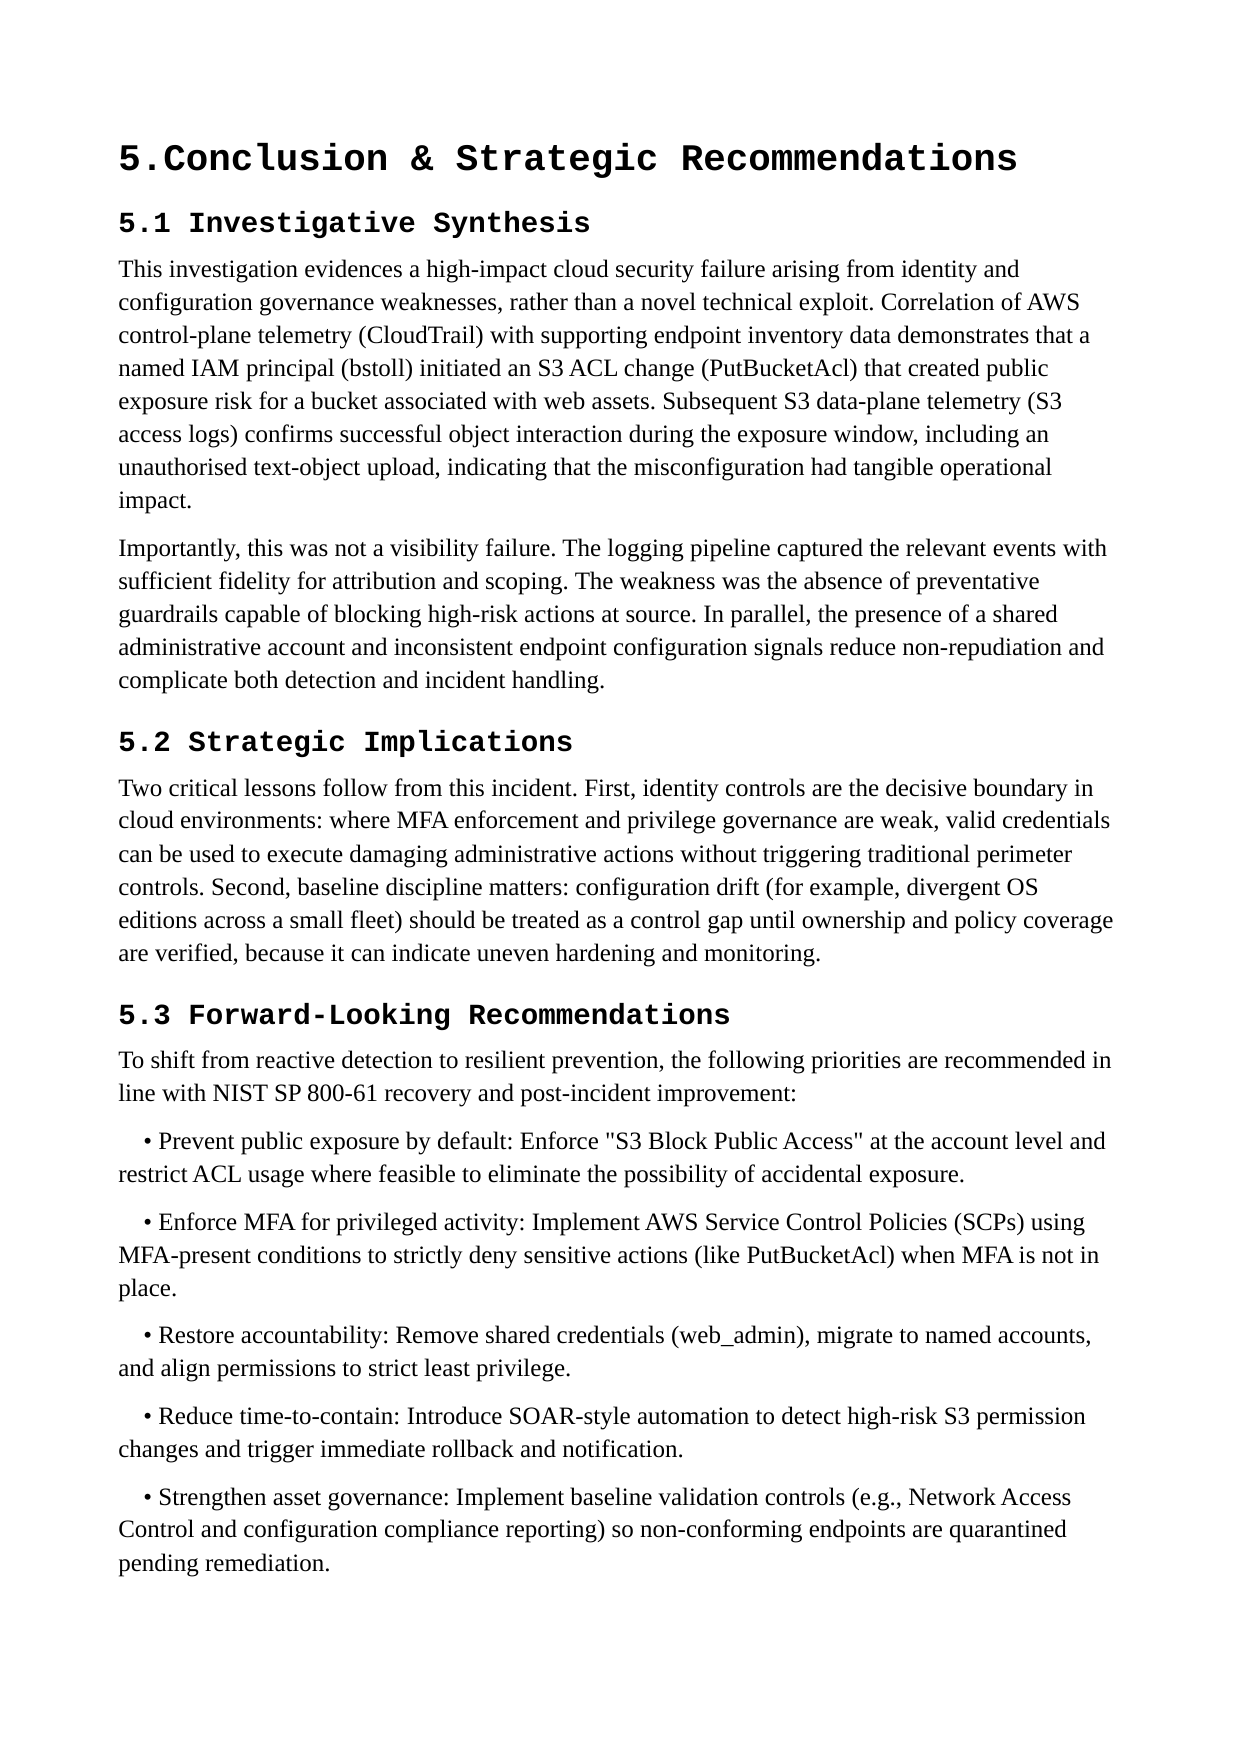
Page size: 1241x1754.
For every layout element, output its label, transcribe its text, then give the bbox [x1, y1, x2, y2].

text Two critical lessons follow from this incident. First, identity controls are the decisive boundary in cloud environments: where MFA enforcement and privilege governance are weak, valid credentials can be used to execute damaging administrative actions without triggering traditional perimeter controls. Second, baseline discipline matters: configuration drift (for example, divergent OS editions across a small fleet) should be treated as a control gap until ownership and policy coverage are verified, because it can indicate uneven hardening and monitoring. [118, 773, 1122, 966]
subtitle 5.3 Forward-Looking Recommendations [118, 1000, 1122, 1033]
subtitle 5.1 Investigative Synthesis [118, 208, 1122, 242]
text • Prevent public exposure by default: Enforce "S3 Block Public Access" at the account level and restrict ACL usage where feasible to eliminate the possibility of accidental exposure. [118, 1126, 1122, 1188]
subtitle 5.2 Strategic Implications [118, 727, 1122, 760]
text Importantly, this was not a visibility failure. The logging pipeline captured the relevant events with sufficient fidelity for attribution and scoping. The weakness was the absence of preventative guardrails capable of blocking high-risk actions at source. In parallel, the presence of a shared administrative account and inconsistent endpoint configuration signals reduce non-repudiation and complicate both detection and incident handling. [118, 533, 1122, 694]
text • Reduce time-to-contain: Introduce SOAR-style automation to detect high-risk S3 permission changes and trigger immediate rollback and notification. [118, 1401, 1122, 1463]
text • Strengthen asset governance: Implement baseline validation controls (e.g., Network Access Control and configuration compliance reporting) so non-conforming endpoints are quarantined pending remediation. [118, 1482, 1122, 1576]
subtitle 5.Conclusion & Strategic Recommendations [118, 139, 1122, 181]
text • Enforce MFA for privileged activity: Implement AWS Service Control Policies (SCPs) using MFA-present conditions to strictly deny sensitive actions (like PutBucketAcl) when MFA is not in place. [118, 1207, 1122, 1301]
text This investigation evidences a high-impact cloud security failure arising from identity and configuration governance weaknesses, rather than a novel technical exploit. Correlation of AWS control-plane telemetry (CloudTrail) with supporting endpoint inventory data demonstrates that a named IAM principal (bstoll) initiated an S3 ACL change (PutBucketAcl) that created public exposure risk for a bucket associated with web assets. Subsequent S3 data-plane telemetry (S3 access logs) confirms successful object interaction during the exposure window, including an unauthorised text-object upload, indicating that the misconfiguration had tangible operational impact. [118, 254, 1122, 514]
text • Restore accountability: Remove shared credentials (web_admin), migrate to named accounts, and align permissions to strict least privilege. [118, 1320, 1122, 1382]
text To shift from reactive detection to resilient prevention, the following priorities are recommended in line with NIST SP 800-61 recovery and post-incident improvement: [118, 1045, 1122, 1107]
